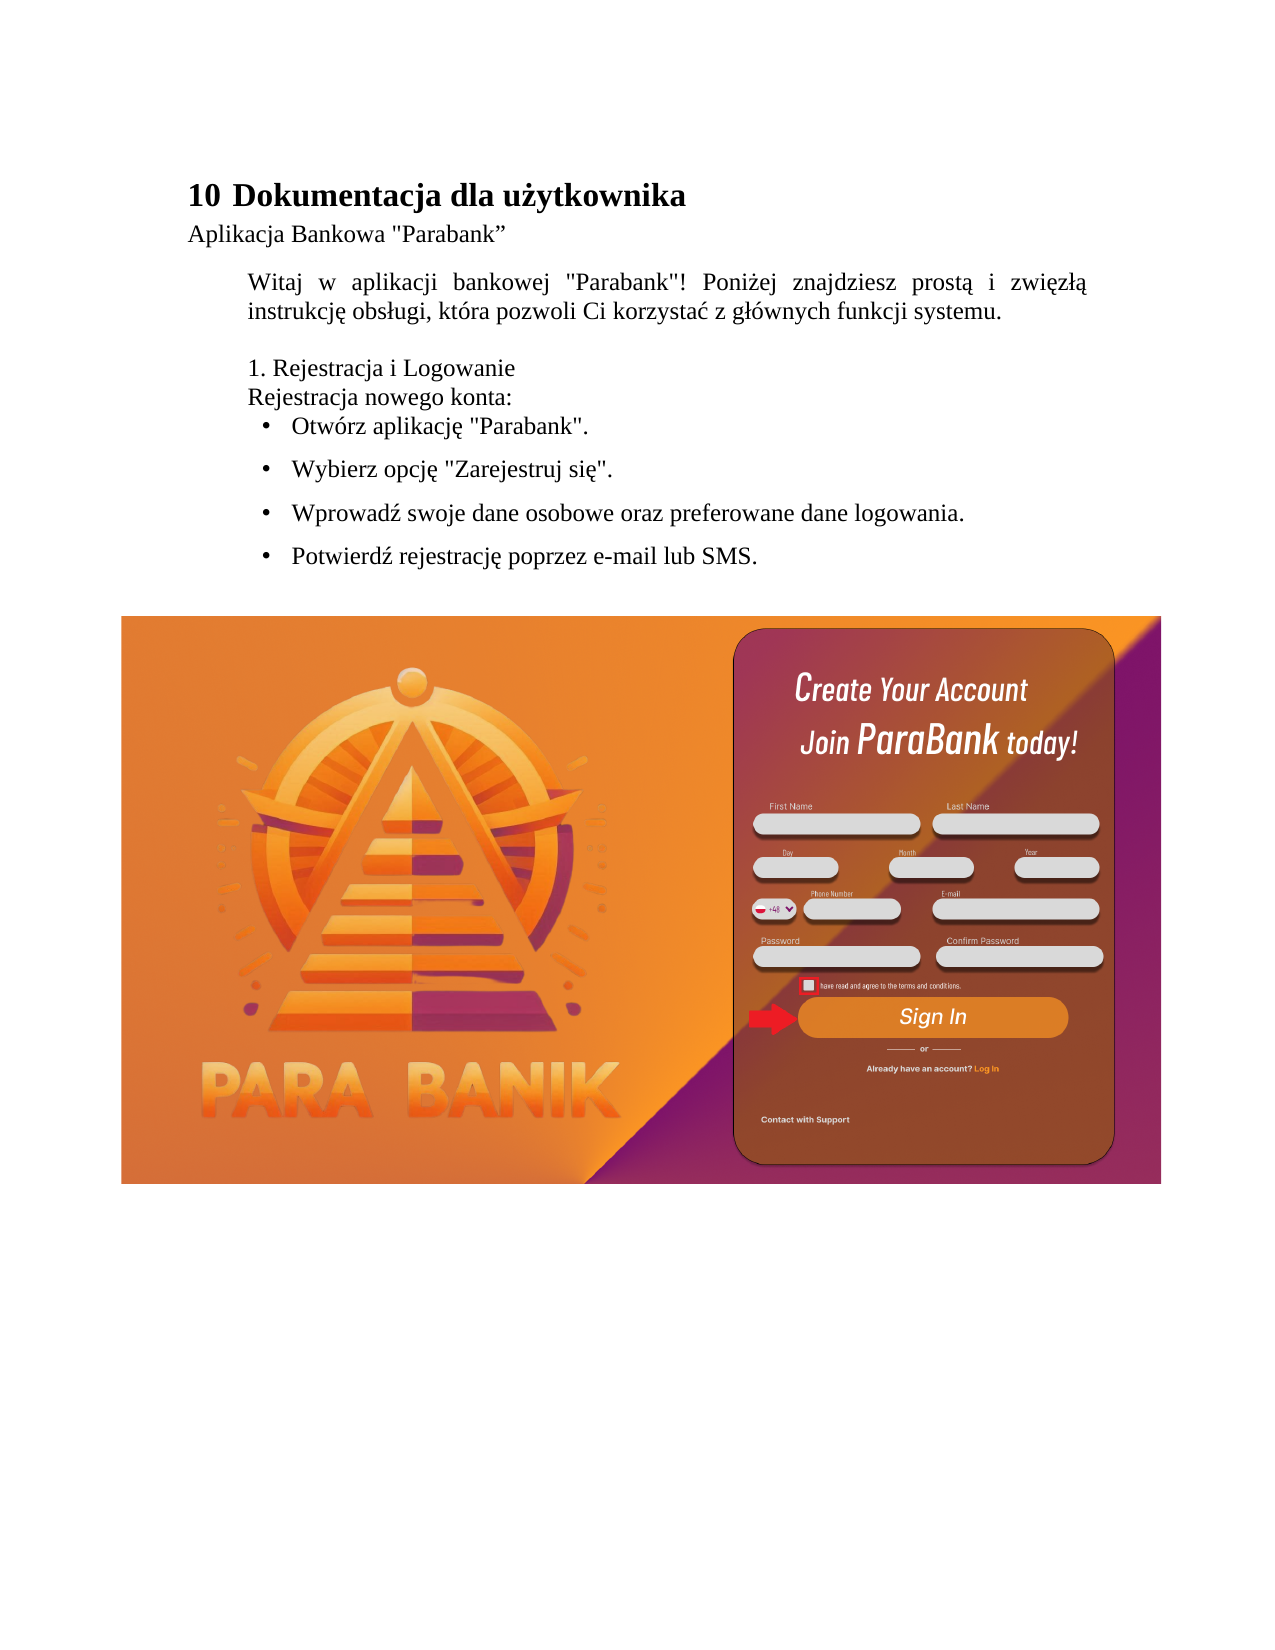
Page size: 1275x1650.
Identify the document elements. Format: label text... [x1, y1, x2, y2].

picture [121, 616, 1162, 1184]
text Aplikacja Bankowa "Parabank” [187, 219, 1087, 248]
subtitle Dokumentacja dla użytkownika [187, 175, 1087, 213]
text 1. Rejestracja i Logowanie [247, 353, 1087, 382]
text Rejestracja nowego konta: [247, 382, 1087, 411]
list Potwierdź rejestrację poprzez e-mail lub SMS. [262, 541, 1087, 570]
text Witaj w aplikacji bankowej "Parabank"! Poniżej znajdziesz prostą i zwięzłą instrukcję obsługi, która pozwoli Ci korzystać z głównych funkcji systemu. [247, 267, 1087, 325]
list Wprowadź swoje dane osobowe oraz preferowane dane logowania. [262, 498, 1087, 526]
list Otwórz aplikację "Parabank". [262, 411, 1087, 440]
list Wybierz opcję "Zarejestruj się". [262, 454, 1087, 483]
